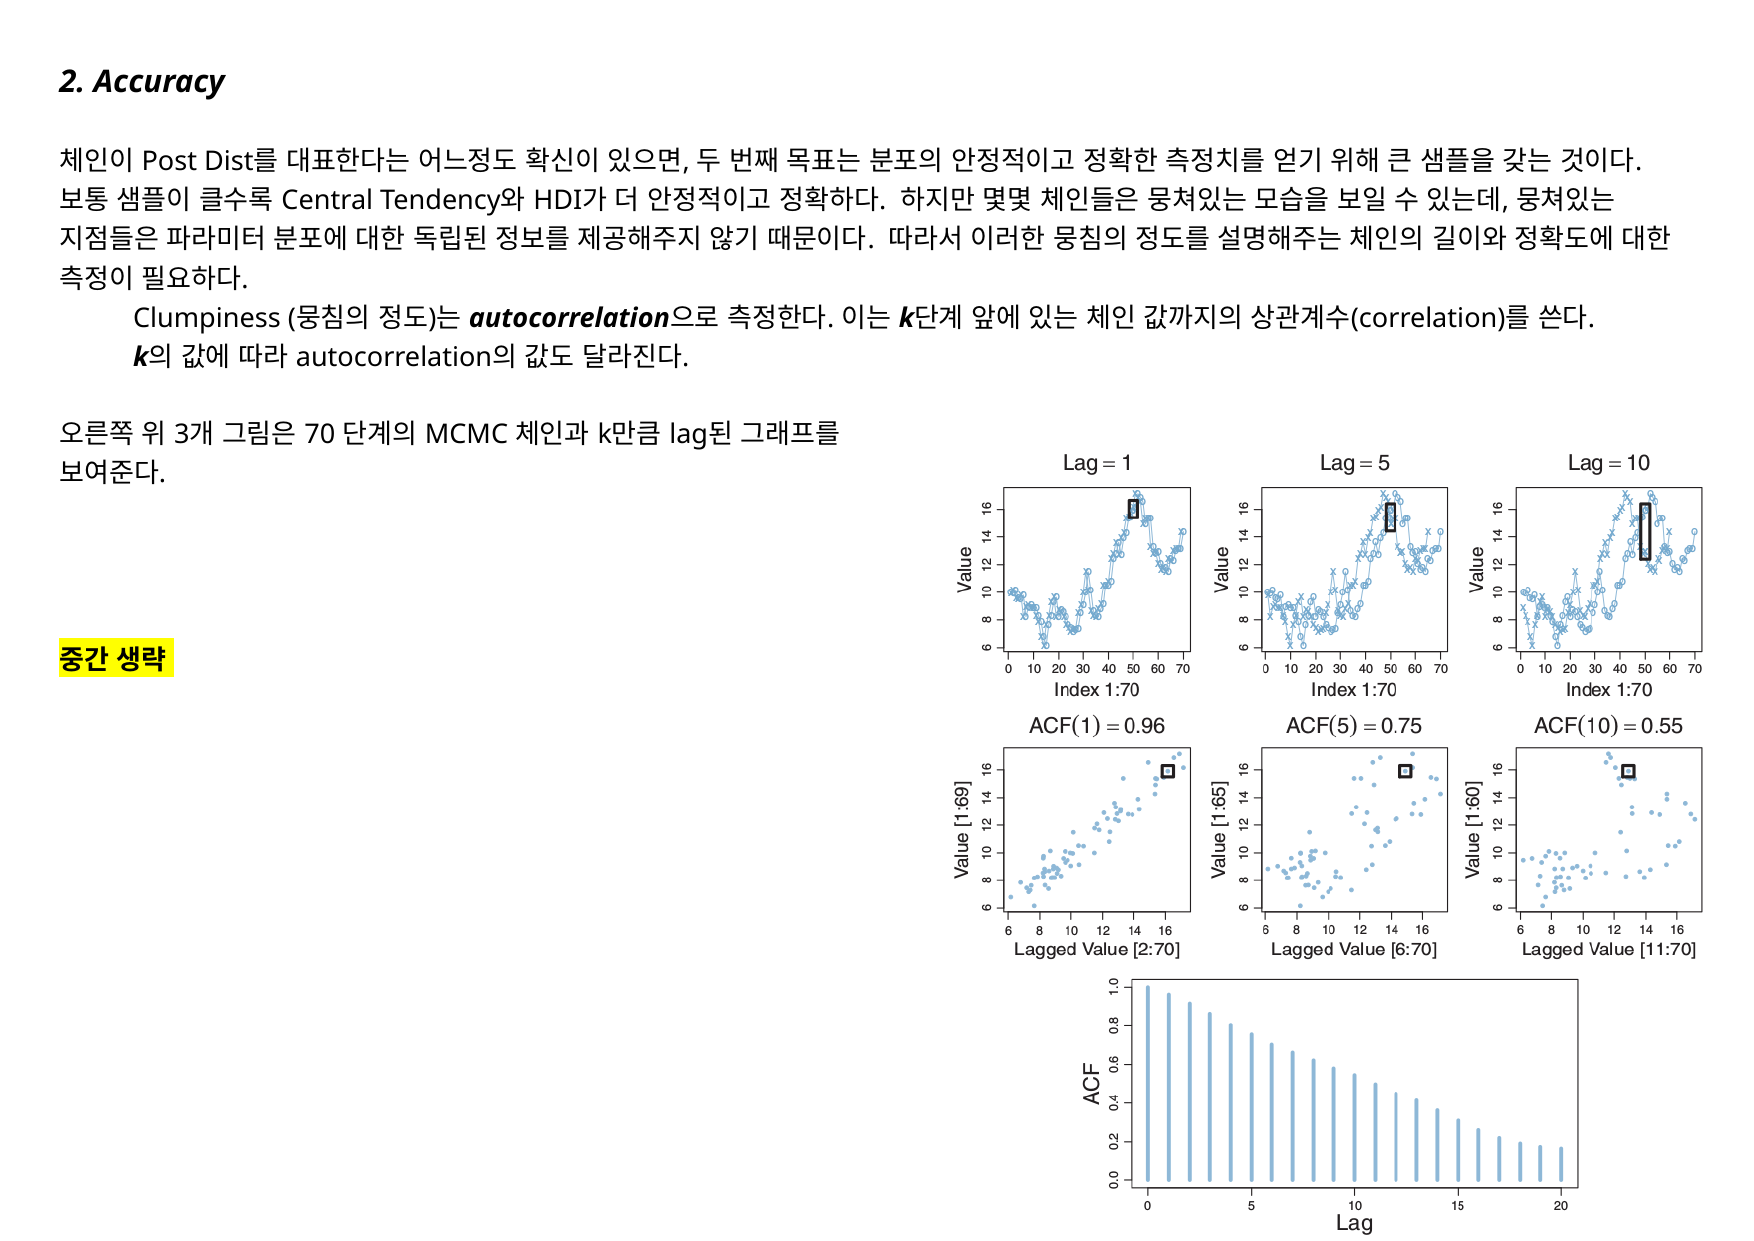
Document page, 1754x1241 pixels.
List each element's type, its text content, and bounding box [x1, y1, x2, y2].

text Clumpiness (뭉침의 정도)는 autocorrelation으로 측정한다. 이는 k단계 앞에 있는 체인 값까지의 상관계수(correlation)를 쓴다. [59, 296, 1695, 335]
text 보통 샘플이 클수록 Central Tendency와 HDI가 더 안정적이고 정확하다. 하지만 몇몇 체인들은 뭉쳐있는 모습을 보일 수 있는데, 뭉쳐있는 지점들은 파라미터 분포에 대한 독립된 정보를 제공해주지 않기 때문이다. 따라서 이러한 뭉침의 정도를 설명해주는 체인의 길이와 정확도에 대한 측정이 필요하다. [59, 178, 1695, 296]
text 오른쪽 위 3개 그림은 70 단계의 MCMC 체인과 k만큼 lag된 그래프를 보여준다. [59, 412, 1695, 490]
picture [936, 446, 1723, 1241]
text 체인이 Post Dist를 대표한다는 어느정도 확신이 있으면, 두 번째 목표는 분포의 안정적이고 정확한 측정치를 얻기 위해 큰 샘플을 갖는 것이다. [59, 138, 1695, 178]
text 2. Accuracy [59, 59, 1695, 102]
text k의 값에 따라 autocorrelation의 값도 달라진다. [59, 335, 1695, 375]
text 중간 생략 [59, 638, 936, 677]
